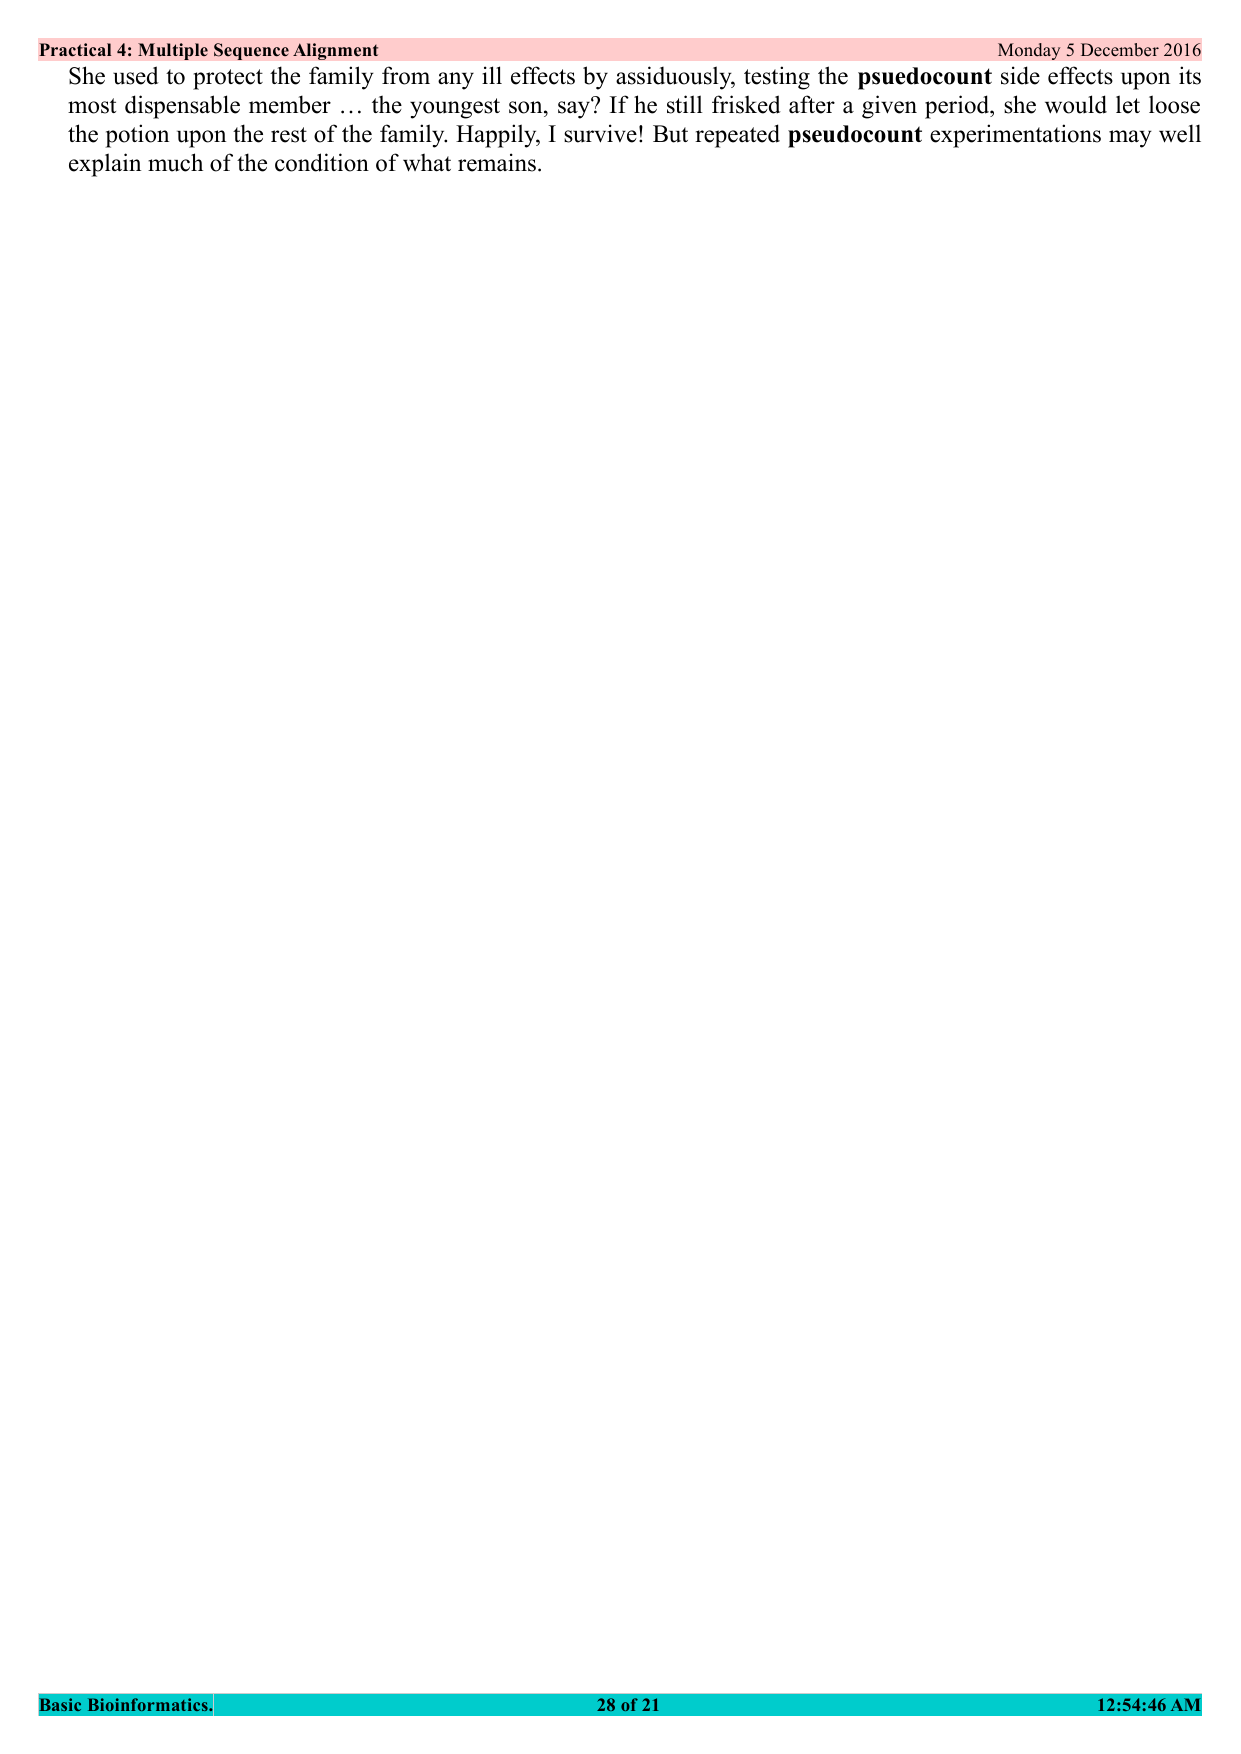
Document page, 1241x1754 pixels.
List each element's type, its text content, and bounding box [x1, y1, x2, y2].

text She used to protect the family from any ill effects by assiduously, testing the psuedocount side effects upon its most dispensable member … the youngest son, say? If he still frisked after a given period, she would let loose the potion upon the rest of the family. Happily, I survive! But repeated pseudocount experimentations may well explain much of the condition of what remains. [68, 61, 1202, 177]
